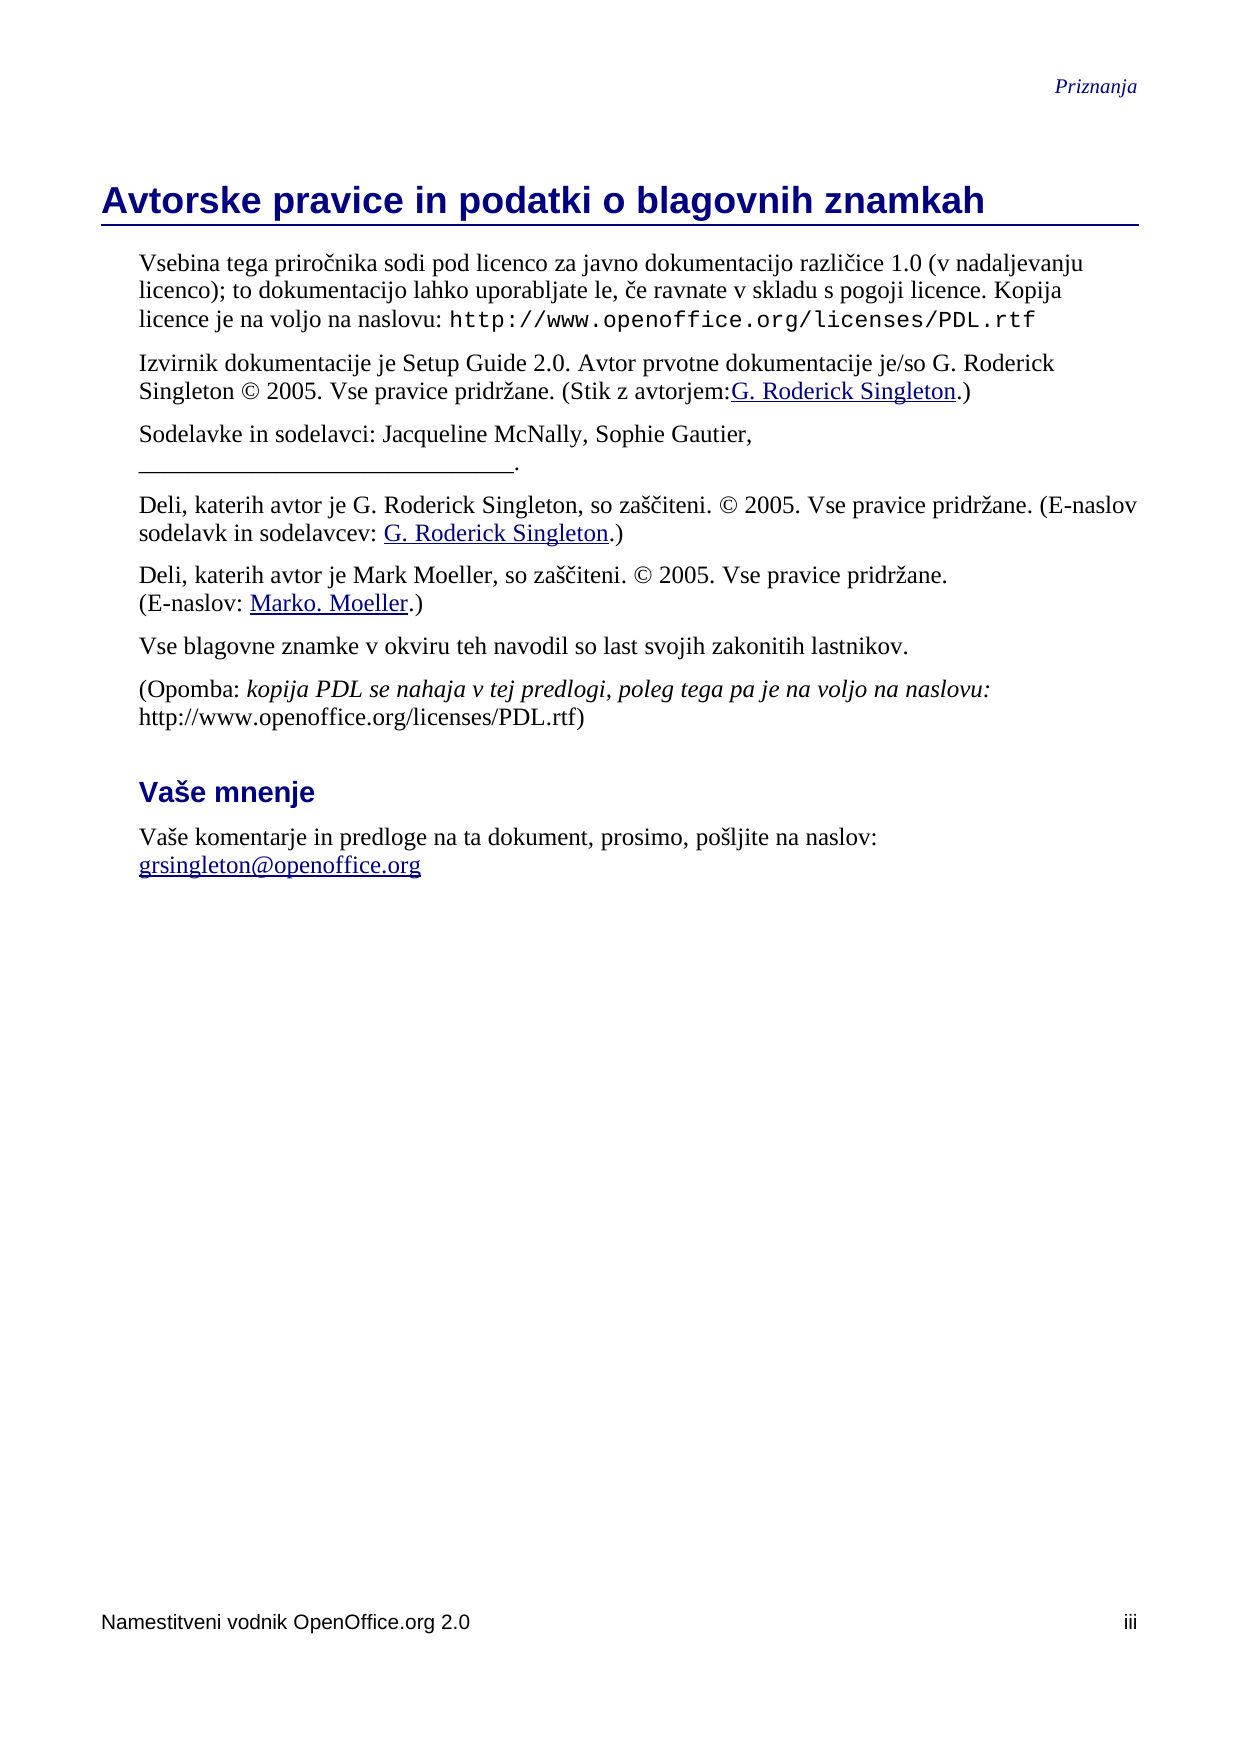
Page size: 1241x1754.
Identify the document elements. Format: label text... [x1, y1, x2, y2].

text (Opomba: kopija PDL se nahaja v tej predlogi, poleg tega pa je na voljo na naslovu: http://www.openoffice.org/licenses/PDL.rtf) [138, 675, 1139, 731]
text Vaše komentarje in predloge na ta dokument, prosimo, pošljite na naslov: grsingleton@openoffice.org [138, 823, 1139, 879]
text Vse blagovne znamke v okviru teh navodil so last svojih zakonitih lastnikov. [138, 632, 1139, 660]
subtitle Vaše mnenje [138, 776, 1139, 808]
text Deli, katerih avtor je Mark Moeller, so zaščiteni. © 2005. Vse pravice pridržane. (E-naslov: Marko. Moeller.) [138, 561, 1139, 617]
text Vsebina tega priročnika sodi pod licenco za javno dokumentacijo različice 1.0 (v nadaljevanju licenco); to dokumentacijo lahko uporabljate le, če ravnate v skladu s pogoji licence. Kopija licence je na voljo na naslovu: http://www.openoffice.org/licenses/PDL.rtf [138, 248, 1139, 334]
text Deli, katerih avtor je G. Roderick Singleton, so zaščiteni. © 2005. Vse pravice pridržane. (E-naslov sodelavk in sodelavcev: G. Roderick Singleton.) [138, 491, 1139, 547]
subtitle Avtorske pravice in podatki o blagovnih znamkah [101, 180, 1139, 224]
text Sodelavke in sodelavci: Jacqueline McNally, Sophie Gautier, ______________________________. [138, 420, 1139, 476]
text Izvirnik dokumentacije je Setup Guide 2.0. Avtor prvotne dokumentacije je/so G. Roderick Singleton © 2005. Vse pravice pridržane. (Stik z avtorjem:G. Roderick Singleton.) [138, 349, 1139, 405]
